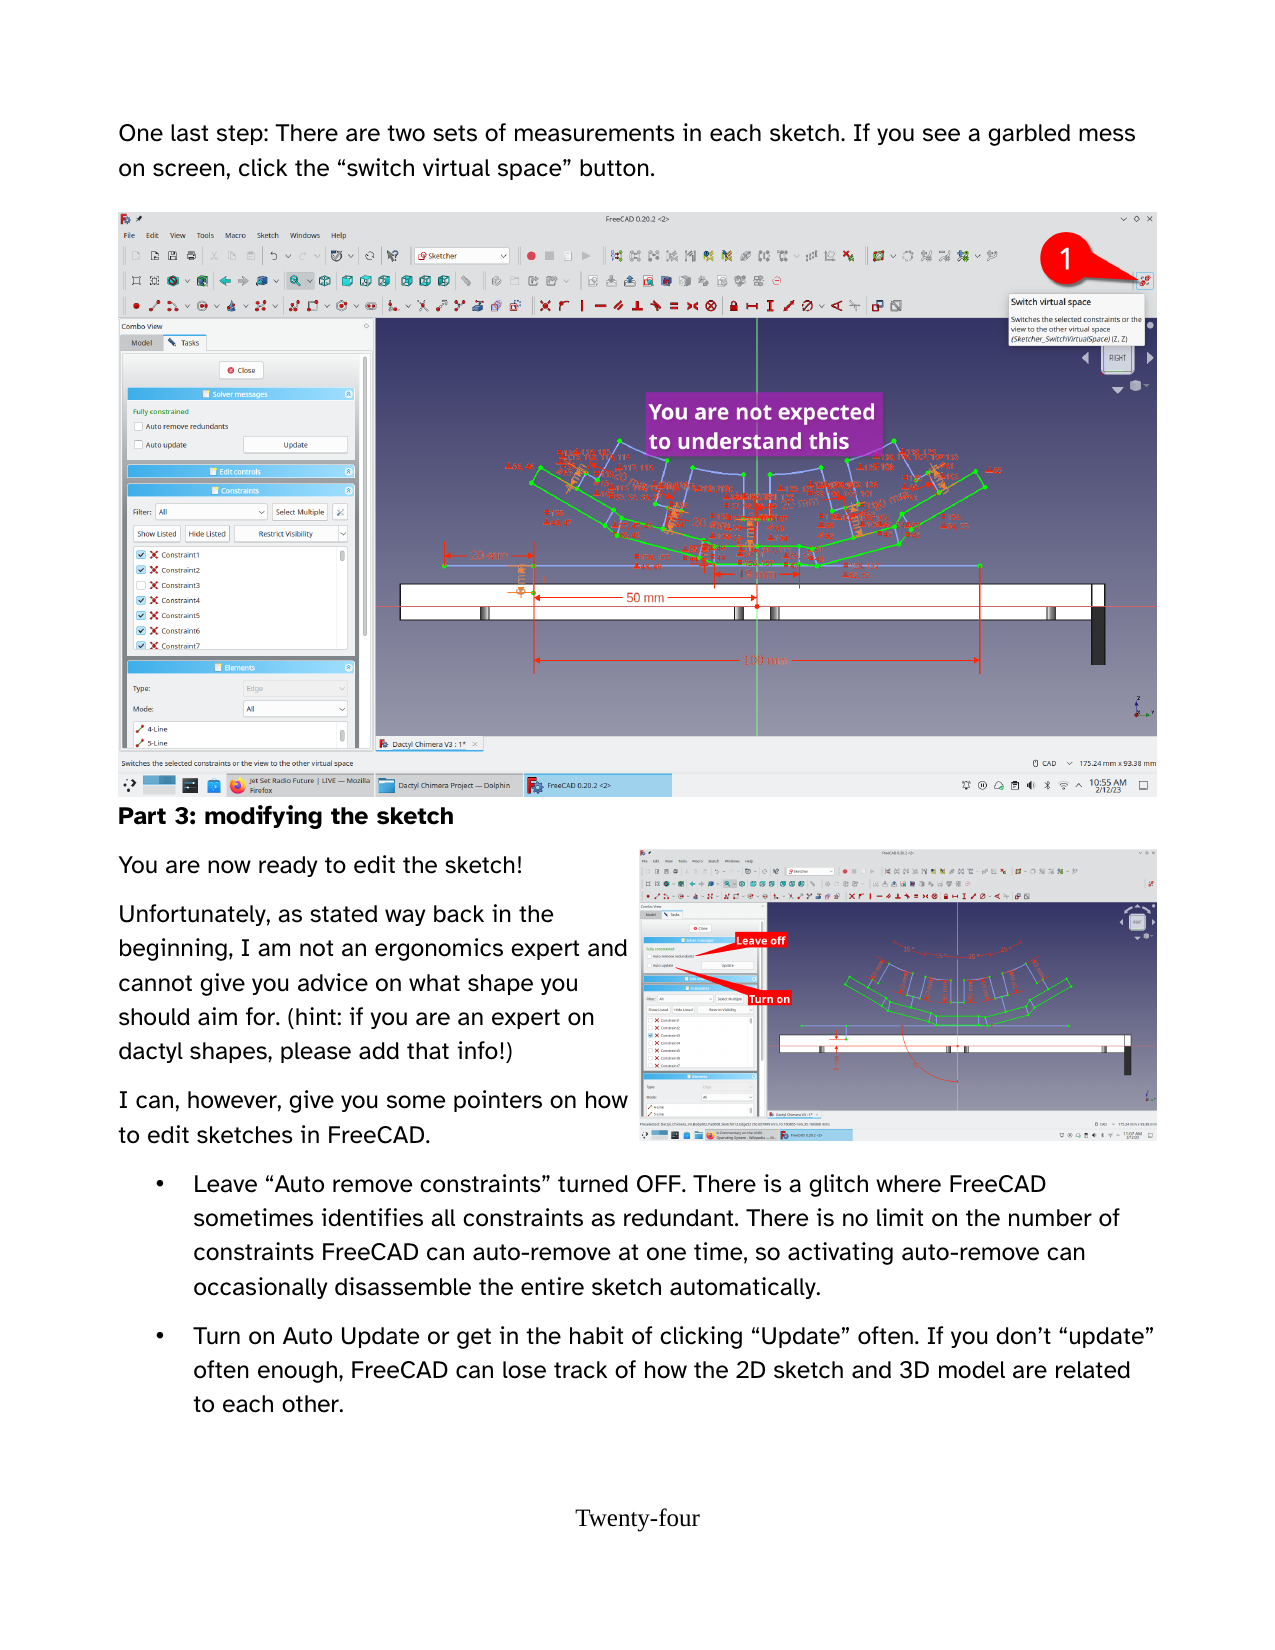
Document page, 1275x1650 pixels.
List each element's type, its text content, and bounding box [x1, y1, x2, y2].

picture [118, 212, 1157, 797]
text I can, however, give you some pointers on how to edit sketches in FreeCAD. [118, 1085, 1157, 1149]
text One last step: There are two sets of measurements in each sketch. If you see a garbled mess on screen, click the “switch virtual space” button. [118, 118, 1157, 182]
text You are now ready to edit the sketch! [118, 850, 639, 879]
text Part 3: modifying the sketch [118, 797, 1157, 831]
picture [639, 849, 1157, 1141]
list Turn on Auto Update or get in the habit of clicking “Update” often. If you don’t “update” often enough, FreeCAD can lose track of how the 2D sketch and 3D model are related to each other. [156, 1321, 1157, 1419]
text [118, 201, 1157, 212]
list Leave “Auto remove constraints” turned OFF. There is a glitch where FreeCAD sometimes identifies all constraints as redundant. There is no limit on the number of constraints FreeCAD can auto-remove at one time, so activating auto-remove can occasionally disassemble the entire sketch automatically. [156, 1168, 1157, 1301]
text Unfortunately, as stated way back in the beginning, I am not an ergonomics expert and cannot give you advice on what shape you should aim for. (hint: if you are an expert on dactyl shapes, please add that info!) [118, 899, 639, 1066]
